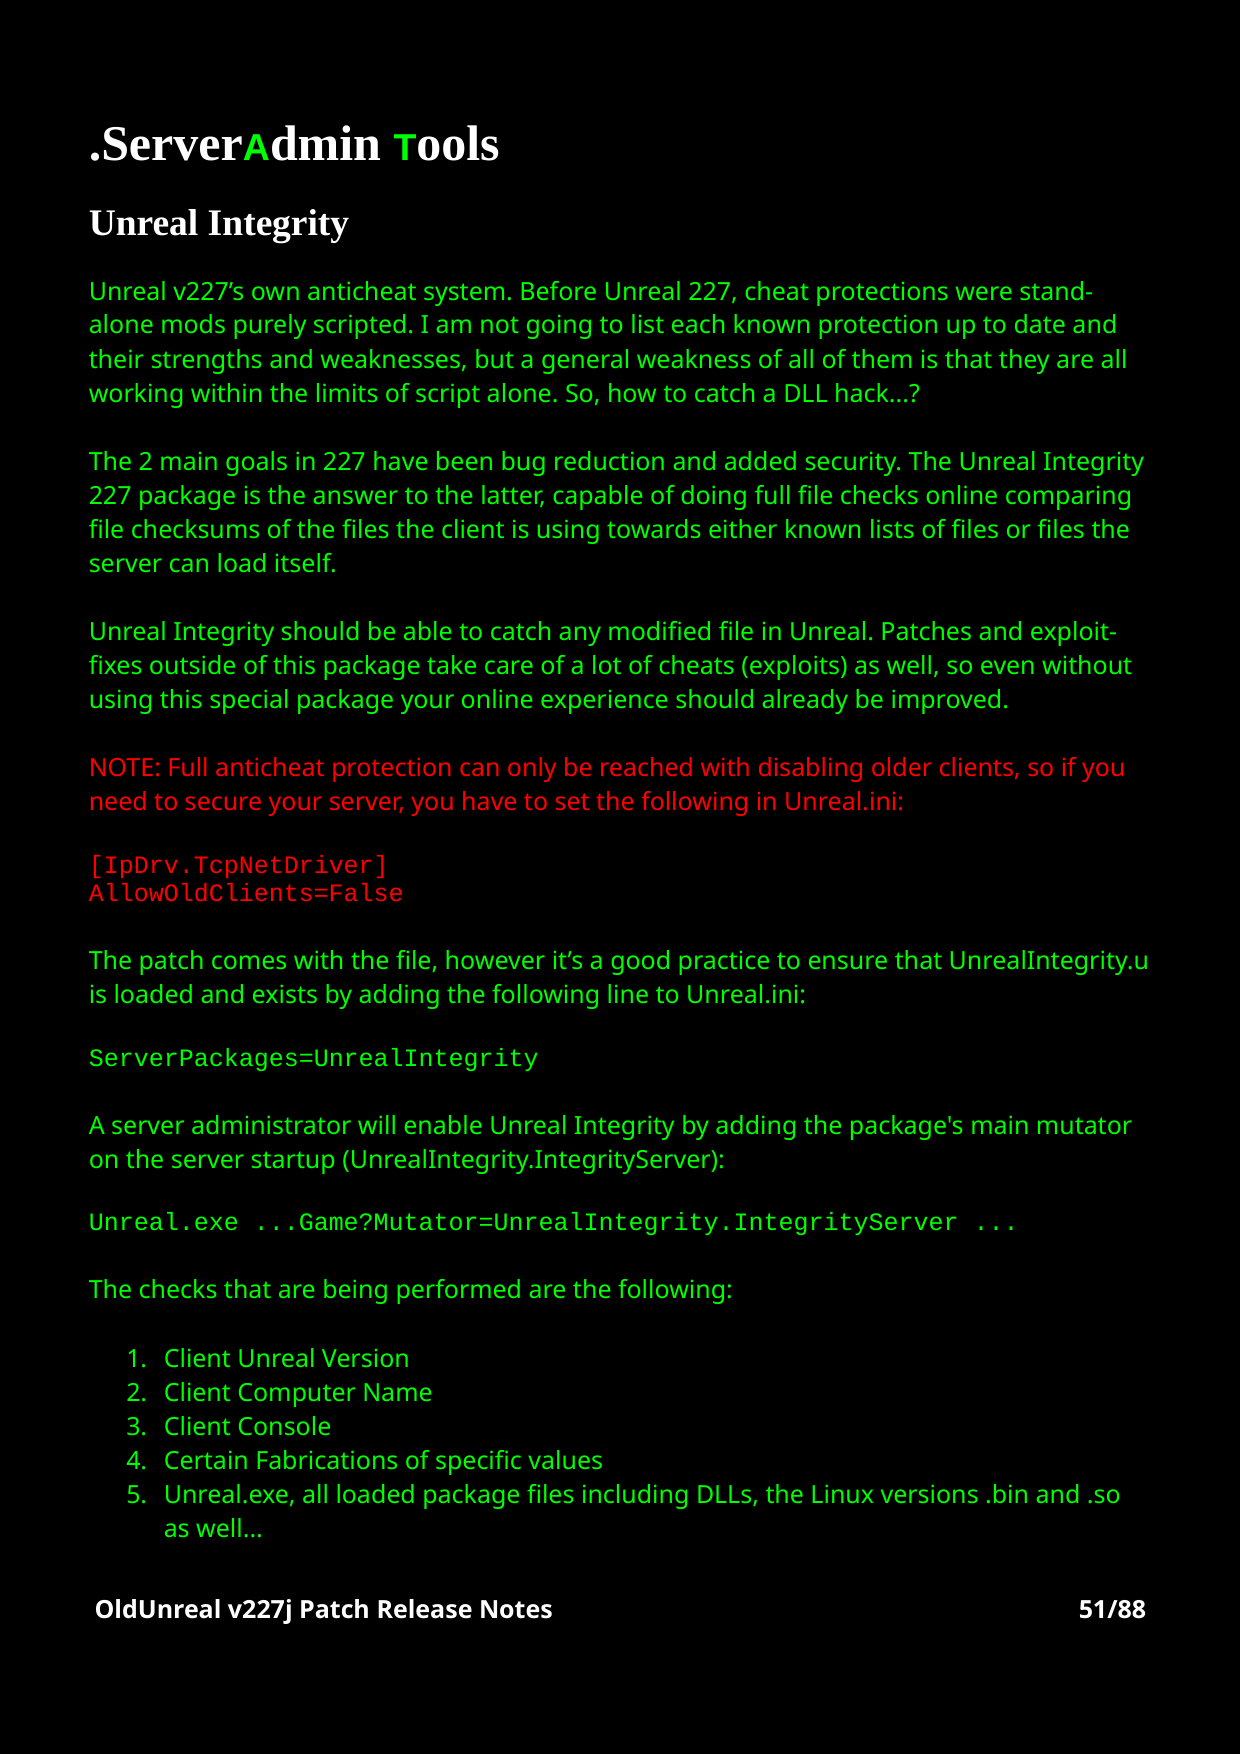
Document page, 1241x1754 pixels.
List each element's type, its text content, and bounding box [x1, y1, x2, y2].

subtitle Unreal Integrity [88, 201, 1152, 244]
list Client Computer Name [126, 1374, 1152, 1408]
text The checks that are being performed are the following: [88, 1272, 1152, 1306]
list Client Unreal Version [126, 1340, 1152, 1374]
text The 2 main goals in 227 have been bug reduction and added security. The Unreal Integrity 227 package is the answer to the latter, capable of doing full file checks online comparing file checksums of the files the client is using towards either known lists of files or files the server can load itself. [88, 443, 1152, 580]
text A server administrator will enable Unreal Integrity by adding the package's main mutator on the server startup (UnrealIntegrity.IntegrityServer): [88, 1107, 1152, 1176]
subtitle ServerAdmin Tools [88, 113, 1152, 171]
list Unreal.exe, all loaded package files including DLLs, the Linux versions .bin and .so as well... [126, 1476, 1152, 1544]
text [IpDrv.TcpNetDriver] [88, 852, 1152, 881]
text ServerPackages=UnrealIntegrity [88, 1045, 1152, 1073]
text Unreal.exe ...Game?Mutator=UnrealIntegrity.IntegrityServer ... [88, 1210, 1152, 1238]
list Certain Fabrications of specific values [126, 1442, 1152, 1476]
text Unreal v227’s own anticheat system. Before Unreal 227, cheat protections were stand-alone mods purely scripted. I am not going to list each known protection up to date and their strengths and weaknesses, but a general weakness of all of them is that they are all working within the limits of script alone. So, how to catch a DLL hack...? [88, 273, 1152, 409]
text NOTE: Full anticheat protection can only be reached with disabling older clients, so if you need to secure your server, you have to set the following in Unreal.ini: [88, 750, 1152, 818]
text The patch comes with the file, however it’s a good practice to ensure that UnrealIntegrity.u is loaded and exists by adding the following line to Unreal.ini: [88, 943, 1152, 1011]
list Client Console [126, 1408, 1152, 1442]
text AllowOldClients=False [88, 881, 1152, 909]
text Unreal Integrity should be able to catch any modified file in Unreal. Patches and exploit-fixes outside of this package take care of a lot of cheats (exploits) as well, so even without using this special package your online experience should already be improved. [88, 614, 1152, 716]
